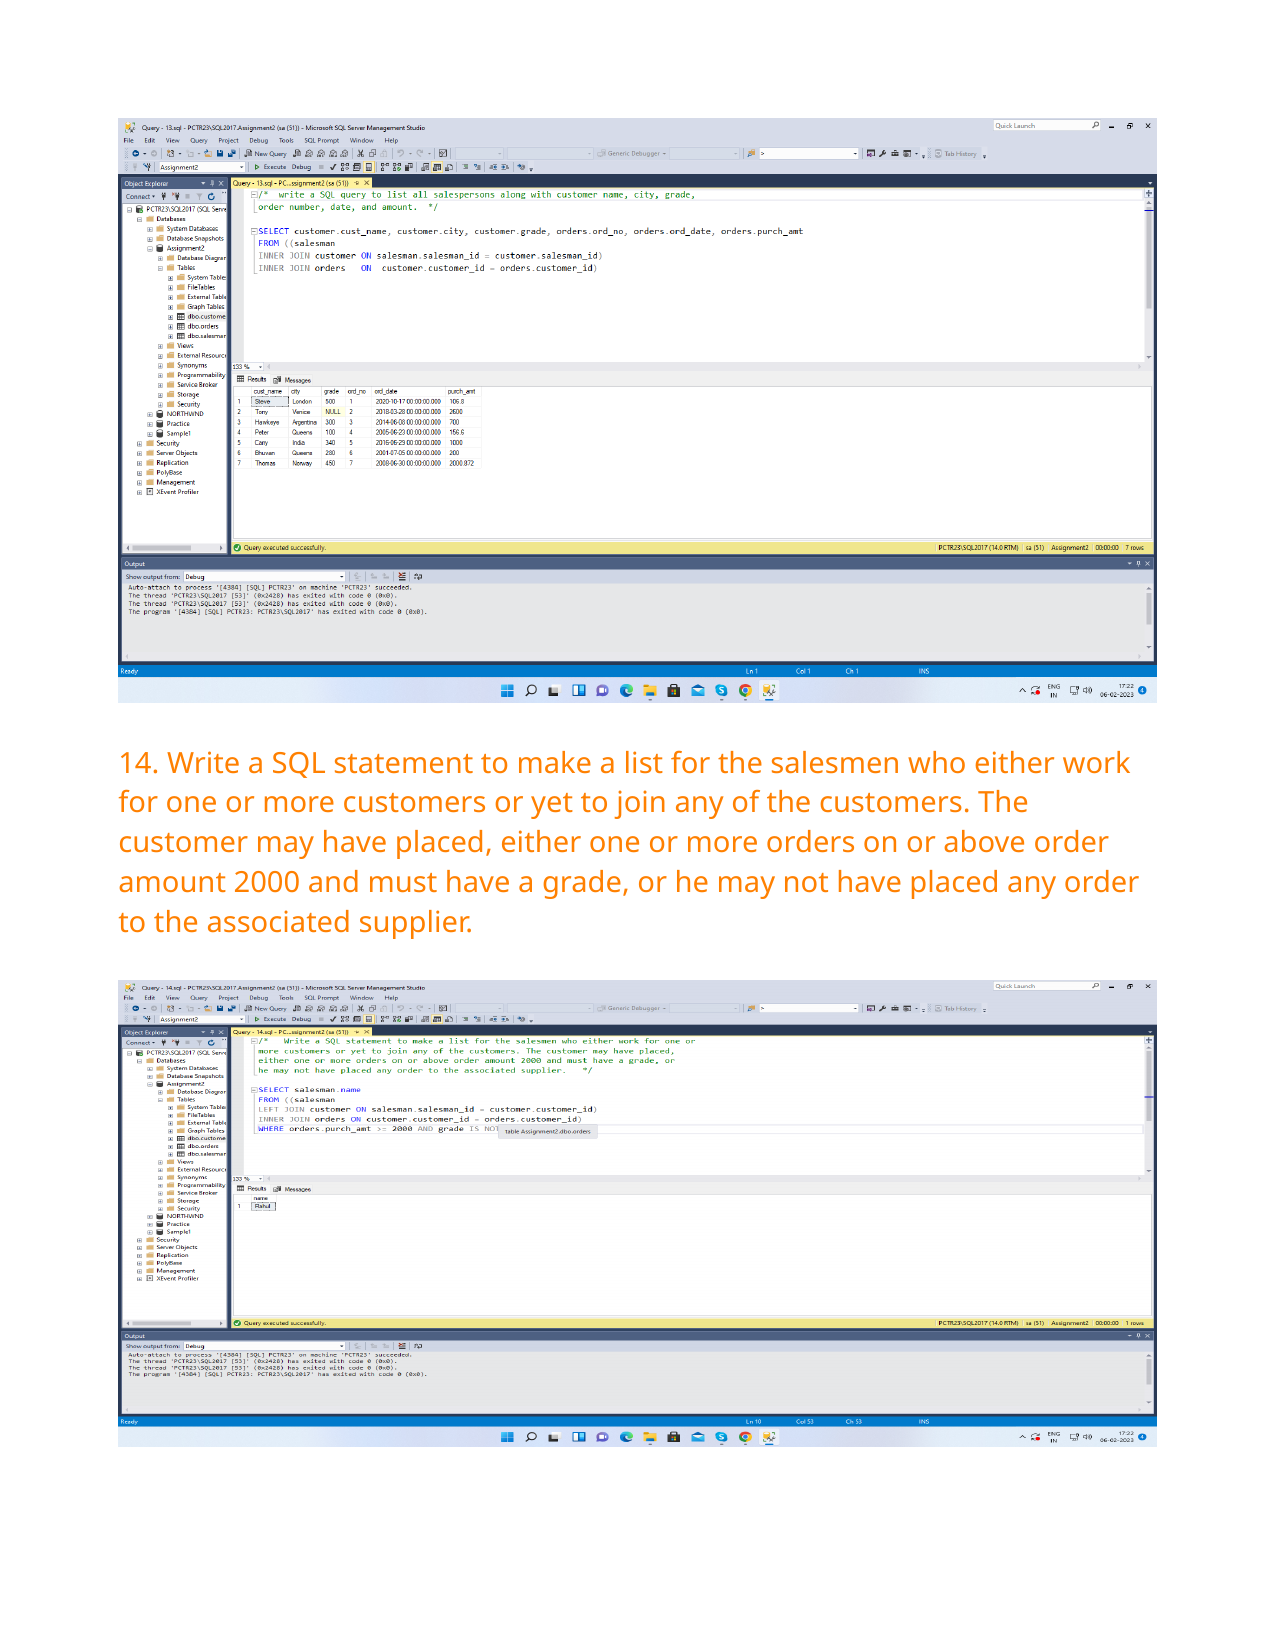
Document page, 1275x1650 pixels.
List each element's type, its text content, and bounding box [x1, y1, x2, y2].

picture [118, 118, 1157, 703]
text 14. Write a SQL statement to make a list for the salesmen who either work for one or more customers or yet to join any of the customers. The customer may have placed, either one or more orders on or above order amount 2000 and must have a grade, or he may not have placed any order to the associated supplier. [118, 742, 1157, 941]
picture [118, 980, 1157, 1447]
